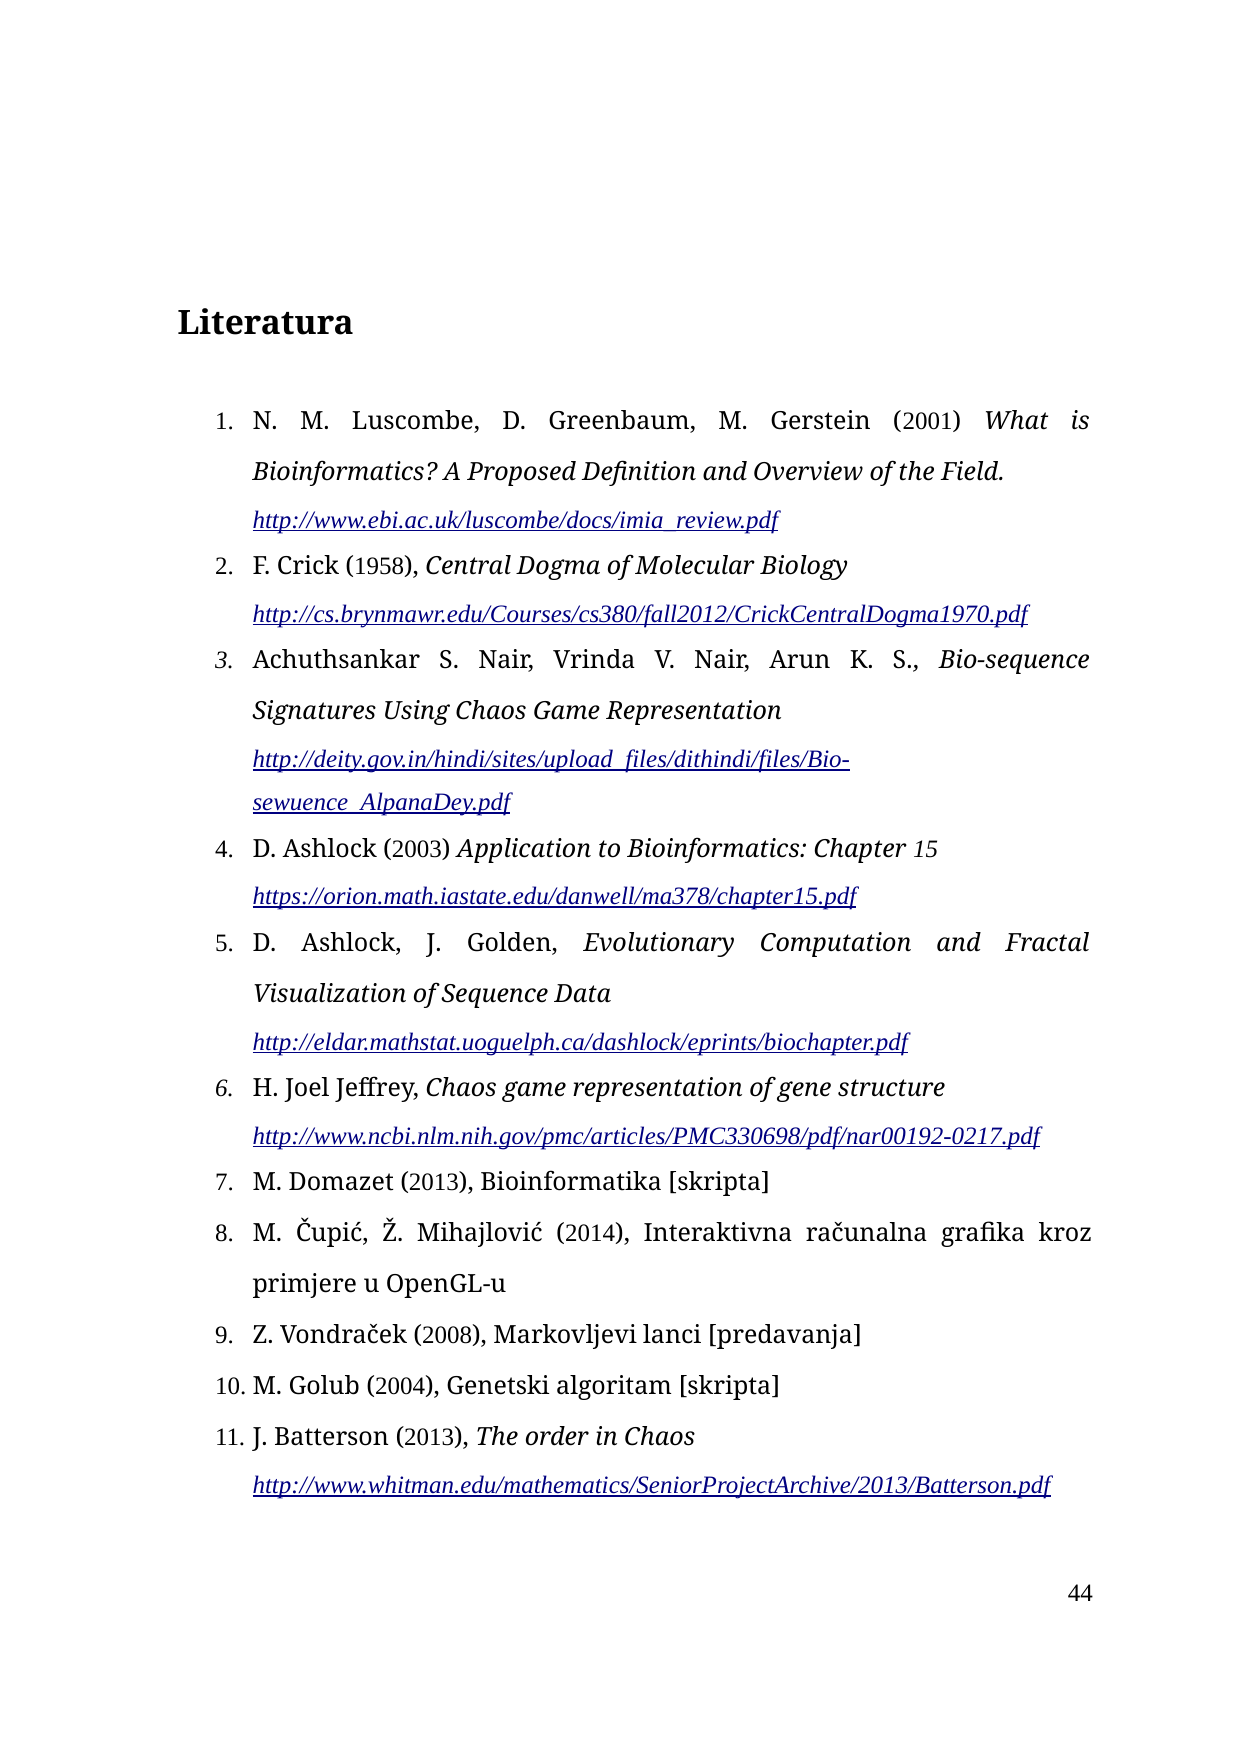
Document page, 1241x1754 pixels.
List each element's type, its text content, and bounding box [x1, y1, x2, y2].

subtitle Literatura [177, 299, 1093, 344]
list F. Crick (1958), Central Dogma of Molecular Biology [215, 548, 1093, 582]
list http://www.whitman.edu/mathematics/SeniorProjectArchive/2013/Batterson.pdf [215, 1470, 1093, 1499]
list J. Batterson (2013), The order in Chaos [215, 1419, 1093, 1453]
list Z. Vondraček (2008), Markovljevi lanci [predavanja] [215, 1317, 1093, 1351]
list https://orion.math.iastate.edu/danwell/ma378/chapter15.pdf [215, 881, 1093, 910]
list D. Ashlock (2003) Application to Bioinformatics: Chapter 15 [215, 830, 1093, 864]
list http://www.ebi.ac.uk/luscombe/docs/imia_review.pdf [215, 505, 1093, 533]
list M. Golub (2004), Genetski algoritam [skripta] [215, 1368, 1093, 1402]
list http://cs.brynmawr.edu/Courses/cs380/fall2012/CrickCentralDogma1970.pdf [215, 599, 1093, 628]
list M. Domazet (2013), Bioinformatika [skripta] [215, 1164, 1093, 1198]
list http://eldar.mathstat.uoguelph.ca/dashlock/eprints/biochapter.pdf [215, 1027, 1093, 1055]
list H. Joel Jeffrey, Chaos game representation of gene structure [215, 1070, 1093, 1104]
list M. Čupić, Ž. Mihajlović (2014), Interaktivna računalna grafika kroz primjere u OpenGL-u [215, 1215, 1093, 1300]
list D. Ashlock, J. Golden, Evolutionary Computation and Fractal Visualization of Sequence Data [215, 924, 1093, 1009]
list N. M. Luscombe, D. Greenbaum, M. Gerstein (2001) What is Bioinformatics? A Proposed Definition and Overview of the Field. [215, 403, 1093, 488]
list http://www.ncbi.nlm.nih.gov/pmc/articles/PMC330698/pdf/nar00192-0217.pdf [215, 1121, 1093, 1149]
list http://deity.gov.in/hindi/sites/upload_files/dithindi/files/Bio-sewuence_AlpanaDey.pdf [215, 744, 1093, 816]
list Achuthsankar S. Nair, Vrinda V. Nair, Arun K. S., Bio-sequence Signatures Using Chaos Game Representation [215, 642, 1093, 727]
